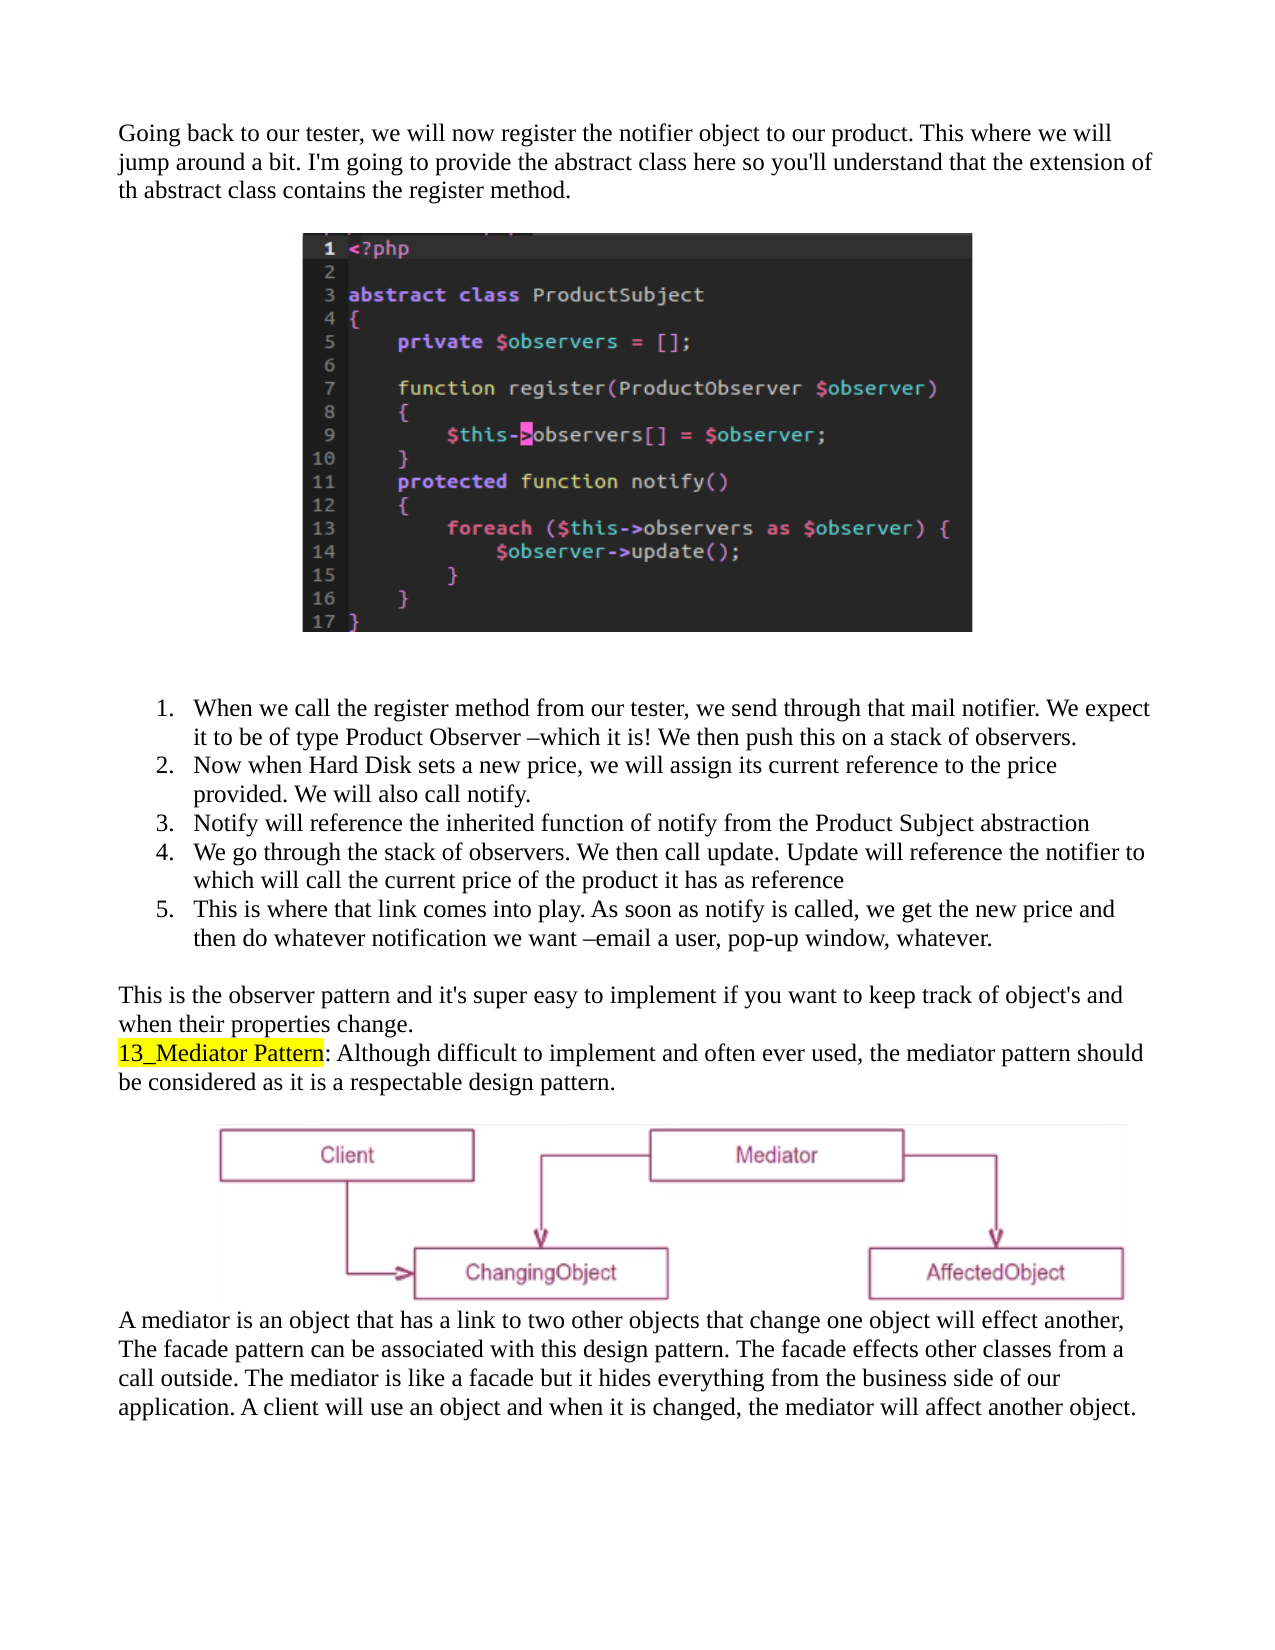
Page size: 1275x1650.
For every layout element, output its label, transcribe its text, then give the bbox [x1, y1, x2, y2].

picture [302, 233, 973, 632]
text Going back to our tester, we will now register the notifier object to our product. This where we will jump around a bit. I'm going to provide the abstract class here so you'll understand that the extension of th abstract class contains the register method. [118, 118, 1157, 204]
text A mediator is an object that has a link to two other objects that change one object will effect another, The facade pattern can be associated with this design pattern. The facade effects other classes from a call outside. The mediator is like a facade but it hides everything from the business side of our application. A client will use an object and when it is changed, the mediator will affect another object. [118, 1124, 1157, 1421]
list This is where that link comes into play. As soon as notify is called, we get the new price and then do whatever notification we want –email a user, pop-up window, whatever. [156, 894, 1157, 952]
text 13_Mediator Pattern: Although difficult to implement and often ever used, the mediator pattern should be considered as it is a respectable design pattern. [118, 1038, 1157, 1096]
list Now when Hard Disk sets a new price, we will assign its current reference to the price provided. We will also call notify. [156, 751, 1157, 808]
list Notify will reference the inherited function of notify from the Product Subject abstraction [156, 808, 1157, 837]
text This is the observer pattern and it's super easy to implement if you want to keep track of object's and when their properties change. [118, 981, 1157, 1038]
picture [217, 1124, 1129, 1306]
list We go through the stack of observers. We then call update. Update will reference the notifier to which will call the current price of the product it has as reference [156, 837, 1157, 894]
list When we call the register method from our tester, we send through that mail notifier. We expect it to be of type Product Observer –which it is! We then push this on a stack of observers. [156, 693, 1157, 751]
